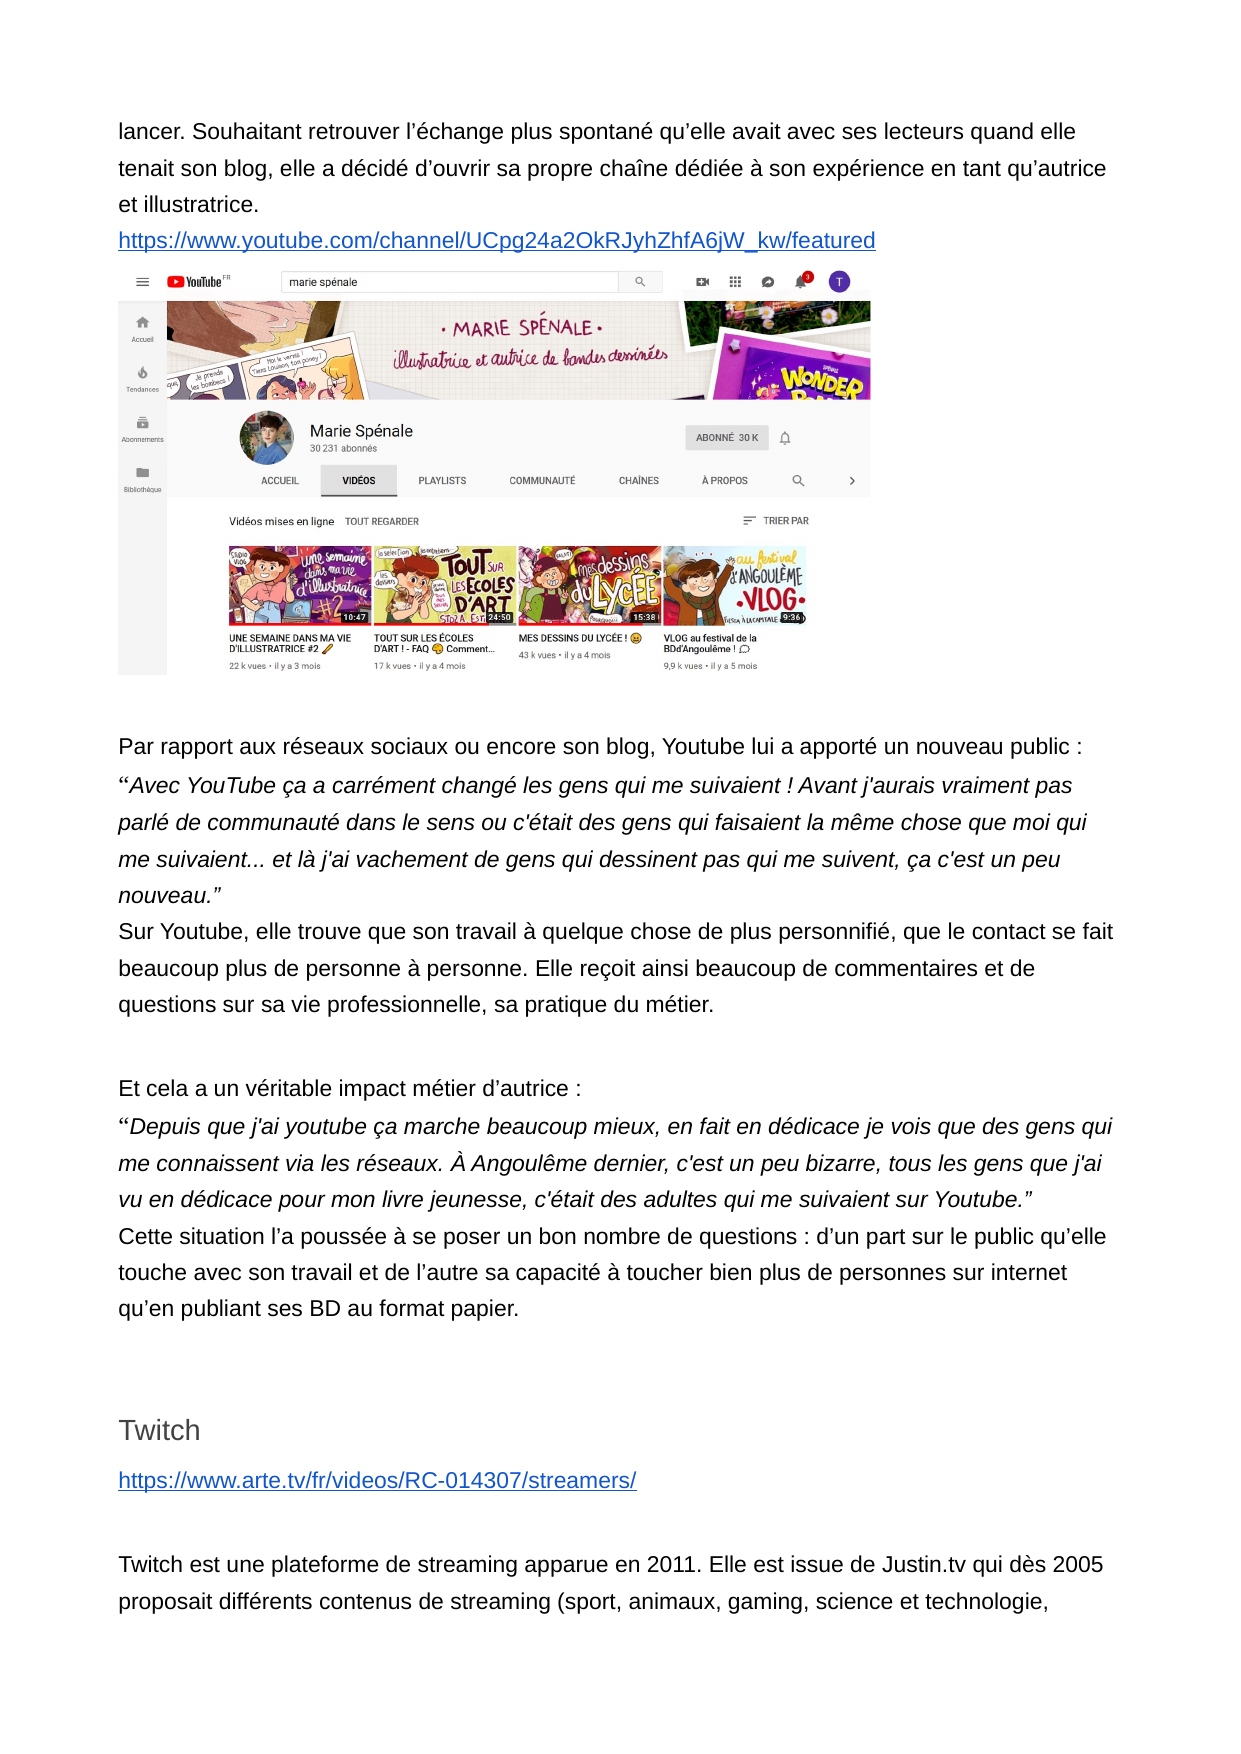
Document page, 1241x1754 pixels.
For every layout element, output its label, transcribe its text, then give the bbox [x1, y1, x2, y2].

subtitle Twitch [118, 1413, 1122, 1446]
text Et cela a un véritable impact métier d’autrice : [118, 1075, 1122, 1101]
text “Depuis que j'ai youtube ça marche beaucoup mieux, en fait en dédicace je vois que des gens qui me connaissent via les réseaux. À Angoulême dernier, c'est un peu bizarre, tous les gens que j'ai vu en dédicace pour mon livre jeunesse, c'était des adultes qui me suivaient sur Youtube.” [118, 1111, 1122, 1213]
text https://www.arte.tv/fr/videos/RC-014307/streamers/ [118, 1467, 1122, 1494]
text Par rapport aux réseaux sociaux ou encore son blog, Youtube lui a apporté un nouveau public : “Avec YouTube ça a carrément changé les gens qui me suivaient ! Avant j'aurais vraiment pas parlé de communauté dans le sens ou c'était des gens qui faisaient la même chose que moi qui me suivaient... et là j'ai vachement de gens qui dessinent pas qui me suivent, ça c'est un peu nouveau.” [118, 733, 1122, 908]
text Twitch est une plateforme de streaming apparue en 2011. Elle est issue de Justin.tv qui dès 2005 proposait différents contenus de streaming (sport, animaux, gaming, science et technologie, [118, 1551, 1122, 1614]
text lancer. Souhaitant retrouver l’échange plus spontané qu’elle avait avec ses lecteurs quand elle tenait son blog, elle a décidé d’ouvrir sa propre chaîne dédiée à son expérience en tant qu’autrice et illustratrice. [118, 118, 1122, 217]
text Sur Youtube, elle trouve que son travail à quelque chose de plus personnifié, que le contact se fait beaucoup plus de personne à personne. Elle reçoit ainsi beaucoup de commentaires et de questions sur sa vie professionnelle, sa pratique du métier. [118, 918, 1122, 1017]
picture [118, 263, 871, 675]
text Cette situation l’a poussée à se poser un bon nombre de questions : d’un part sur le public qu’elle touche avec son travail et de l’autre sa capacité à toucher bien plus de personnes sur internet qu’en publiant ses BD au format papier. [118, 1223, 1122, 1322]
text https://www.youtube.com/channel/UCpg24a2OkRJyhZhfA6jW_kw/featured [118, 227, 1122, 253]
